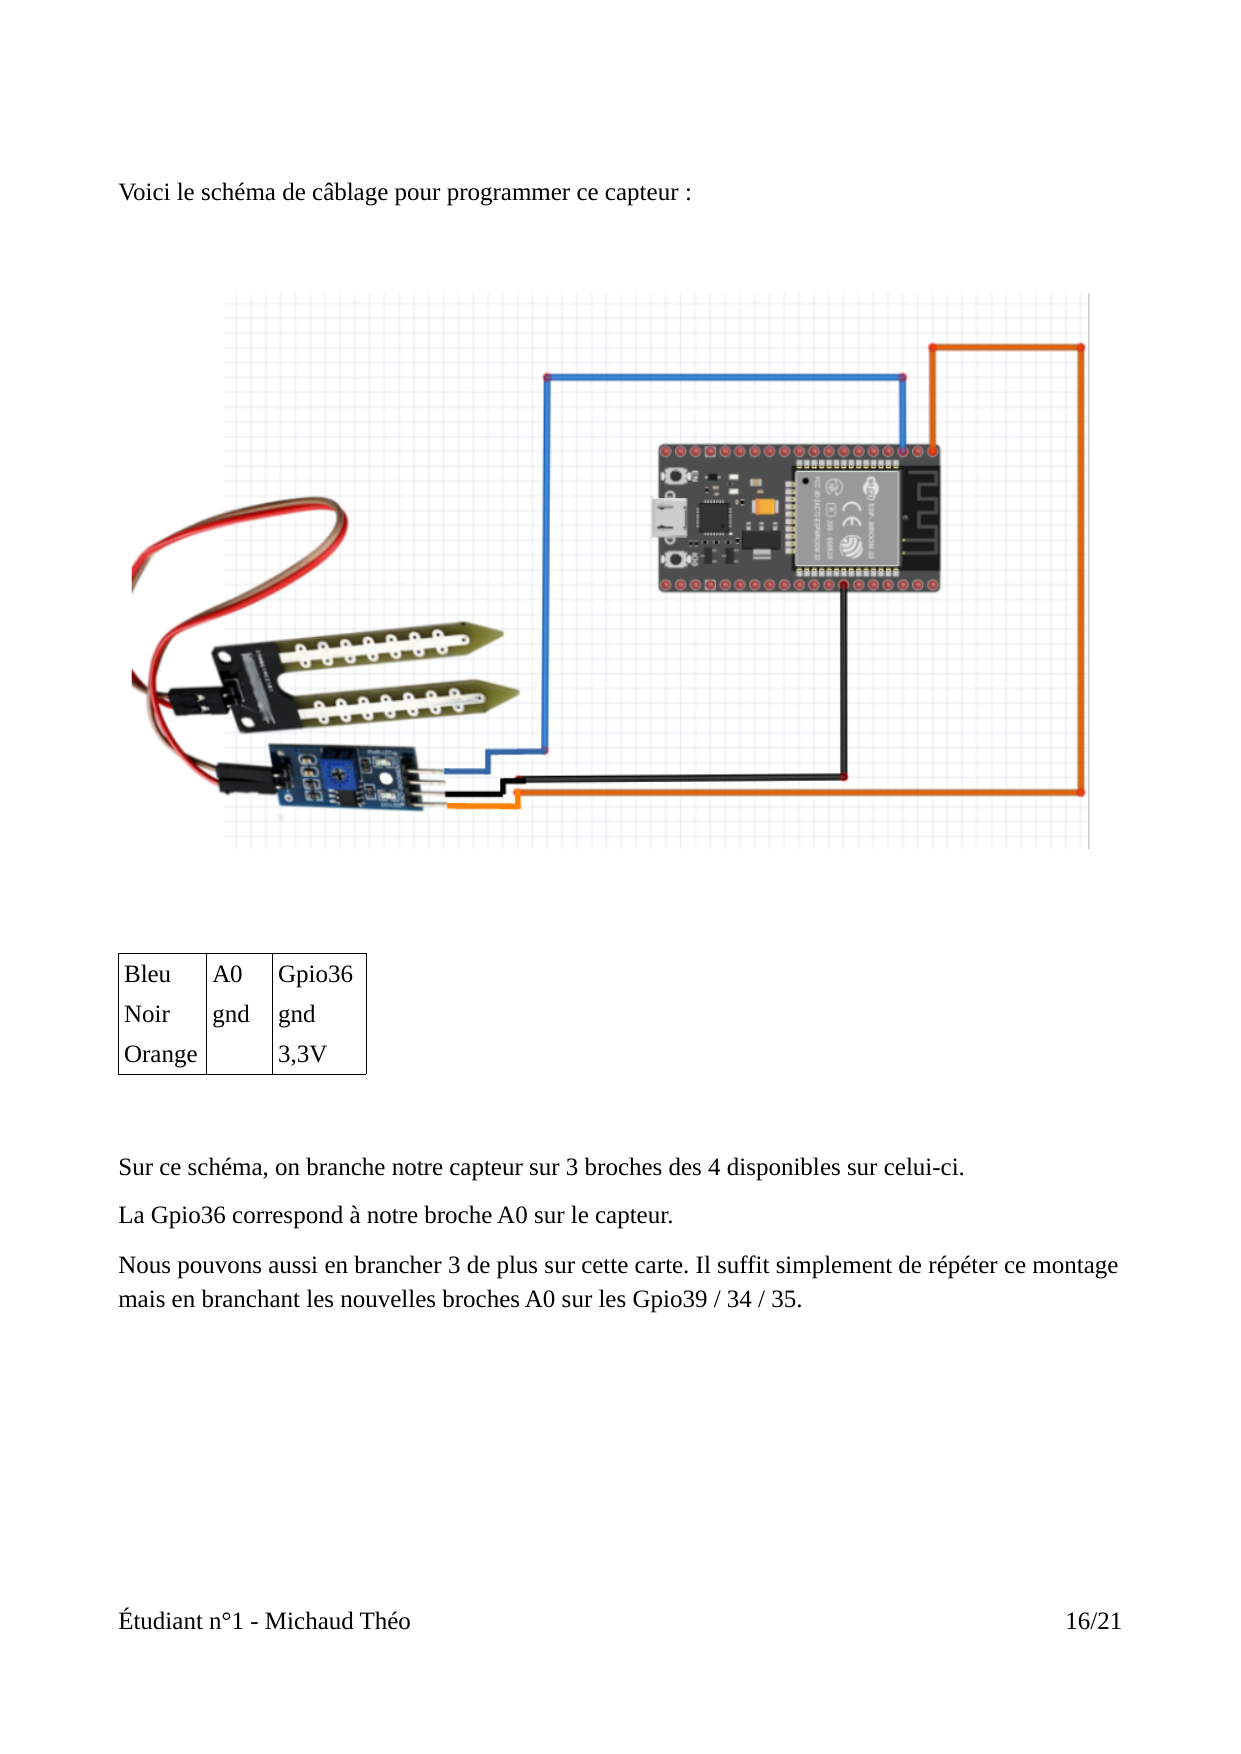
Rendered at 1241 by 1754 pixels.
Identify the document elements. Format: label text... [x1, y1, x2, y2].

text Nous pouvons aussi en brancher 3 de plus sur cette carte. Il suffit simplement de répéter ce montage mais en branchant les nouvelles broches A0 sur les Gpio39 / 34 / 35. [118, 1250, 1122, 1313]
text Sur ce schéma, on branche notre capteur sur 3 broches des 4 disponibles sur celui-ci. [118, 1152, 1122, 1180]
table_cell Noir [119, 993, 206, 1033]
table_header A0 [207, 954, 272, 993]
table_cell gnd [273, 993, 366, 1033]
table_cell Orange [119, 1034, 206, 1074]
picture [117, 275, 1123, 849]
text La Gpio36 correspond à notre broche A0 sur le capteur. [118, 1201, 1122, 1229]
table_header Gpio36 [273, 954, 366, 993]
text Voici le schéma de câblage pour programmer ce capteur : [118, 177, 1122, 206]
table_cell gnd [207, 993, 272, 1033]
table_header Bleu [119, 954, 206, 993]
table_cell 3,3V [273, 1034, 366, 1074]
table_cell [207, 1034, 272, 1074]
